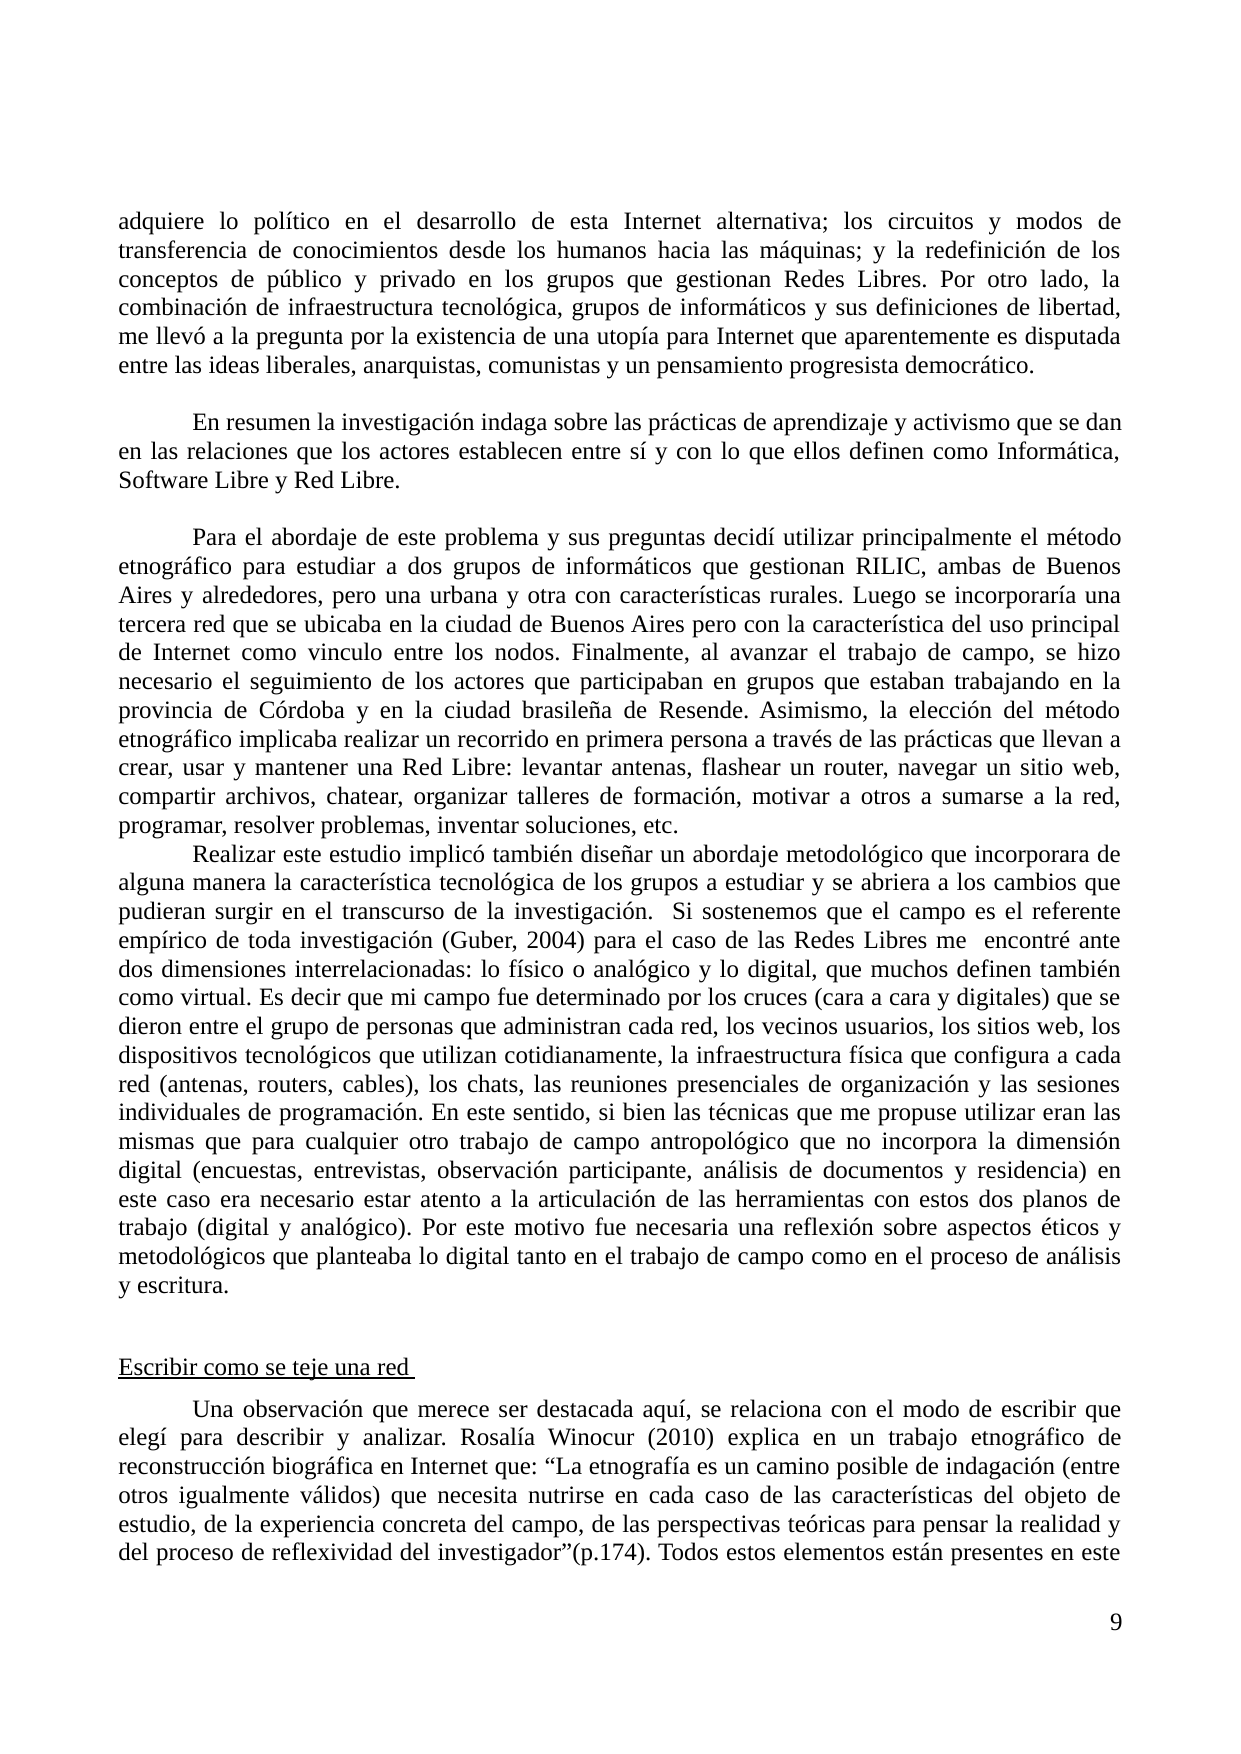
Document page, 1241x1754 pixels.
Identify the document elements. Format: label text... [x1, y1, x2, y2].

text Una observación que merece ser destacada aquí, se relaciona con el modo de escribir que elegí para describir y analizar. Rosalía Winocur (2010) explica en un trabajo etnográfico de reconstrucción biográfica en Internet que: “La etnografía es un camino posible de indagación (entre otros igualmente válidos) que necesita nutrirse en cada caso de las características del objeto de estudio, de la experiencia concreta del campo, de las perspectivas teóricas para pensar la realidad y del proceso de reflexividad del investigador”(p.174). Todos estos elementos están presentes en este [118, 1394, 1122, 1566]
text Para el abordaje de este problema y sus preguntas decidí utilizar principalmente el método etnográfico para estudiar a dos grupos de informáticos que gestionan RILIC, ambas de Buenos Aires y alrededores, pero una urbana y otra con características rurales. Luego se incorporaría una tercera red que se ubicaba en la ciudad de Buenos Aires pero con la característica del uso principal de Internet como vinculo entre los nodos. Finalmente, al avanzar el trabajo de campo, se hizo necesario el seguimiento de los actores que participaban en grupos que estaban trabajando en la provincia de Córdoba y en la ciudad brasileña de Resende. Asimismo, la elección del método etnográfico implicaba realizar un recorrido en primera persona a través de las prácticas que llevan a crear, usar y mantener una Red Libre: levantar antenas, flashear un router, navegar un sitio web, compartir archivos, chatear, organizar talleres de formación, motivar a otros a sumarse a la red, programar, resolver problemas, inventar soluciones, etc. [118, 522, 1122, 839]
text adquiere lo político en el desarrollo de esta Internet alternativa; los circuitos y modos de transferencia de conocimientos desde los humanos hacia las máquinas; y la redefinición de los conceptos de público y privado en los grupos que gestionan Redes Libres. Por otro lado, la combinación de infraestructura tecnológica, grupos de informáticos y sus definiciones de libertad, me llevó a la pregunta por la existencia de una utopía para Internet que aparentemente es disputada entre las ideas liberales, anarquistas, comunistas y un pensamiento progresista democrático. [118, 206, 1122, 379]
text En resumen la investigación indaga sobre las prácticas de aprendizaje y activismo que se dan en las relaciones que los actores establecen entre sí y con lo que ellos definen como Informática, Software Libre y Red Libre. [118, 407, 1122, 494]
subtitle Escribir como se teje una red [118, 1352, 1122, 1381]
text Realizar este estudio implicó también diseñar un abordaje metodológico que incorporara de alguna manera la característica tecnológica de los grupos a estudiar y se abriera a los cambios que pudieran surgir en el transcurso de la investigación. Si sostenemos que el campo es el referente empírico de toda investigación (Guber, 2004) para el caso de las Redes Libres me encontré ante dos dimensiones interrelacionadas: lo físico o analógico y lo digital, que muchos definen también como virtual. Es decir que mi campo fue determinado por los cruces (cara a cara y digitales) que se dieron entre el grupo de personas que administran cada red, los vecinos usuarios, los sitios web, los dispositivos tecnológicos que utilizan cotidianamente, la infraestructura física que configura a cada red (antenas, routers, cables), los chats, las reuniones presenciales de organización y las sesiones individuales de programación. En este sentido, si bien las técnicas que me propuse utilizar eran las mismas que para cualquier otro trabajo de campo antropológico que no incorpora la dimensión digital (encuestas, entrevistas, observación participante, análisis de documentos y residencia) en este caso era necesario estar atento a la articulación de las herramientas con estos dos planos de trabajo (digital y analógico). Por este motivo fue necesaria una reflexión sobre aspectos éticos y metodológicos que planteaba lo digital tanto en el trabajo de campo como en el proceso de análisis y escritura. [118, 839, 1122, 1299]
